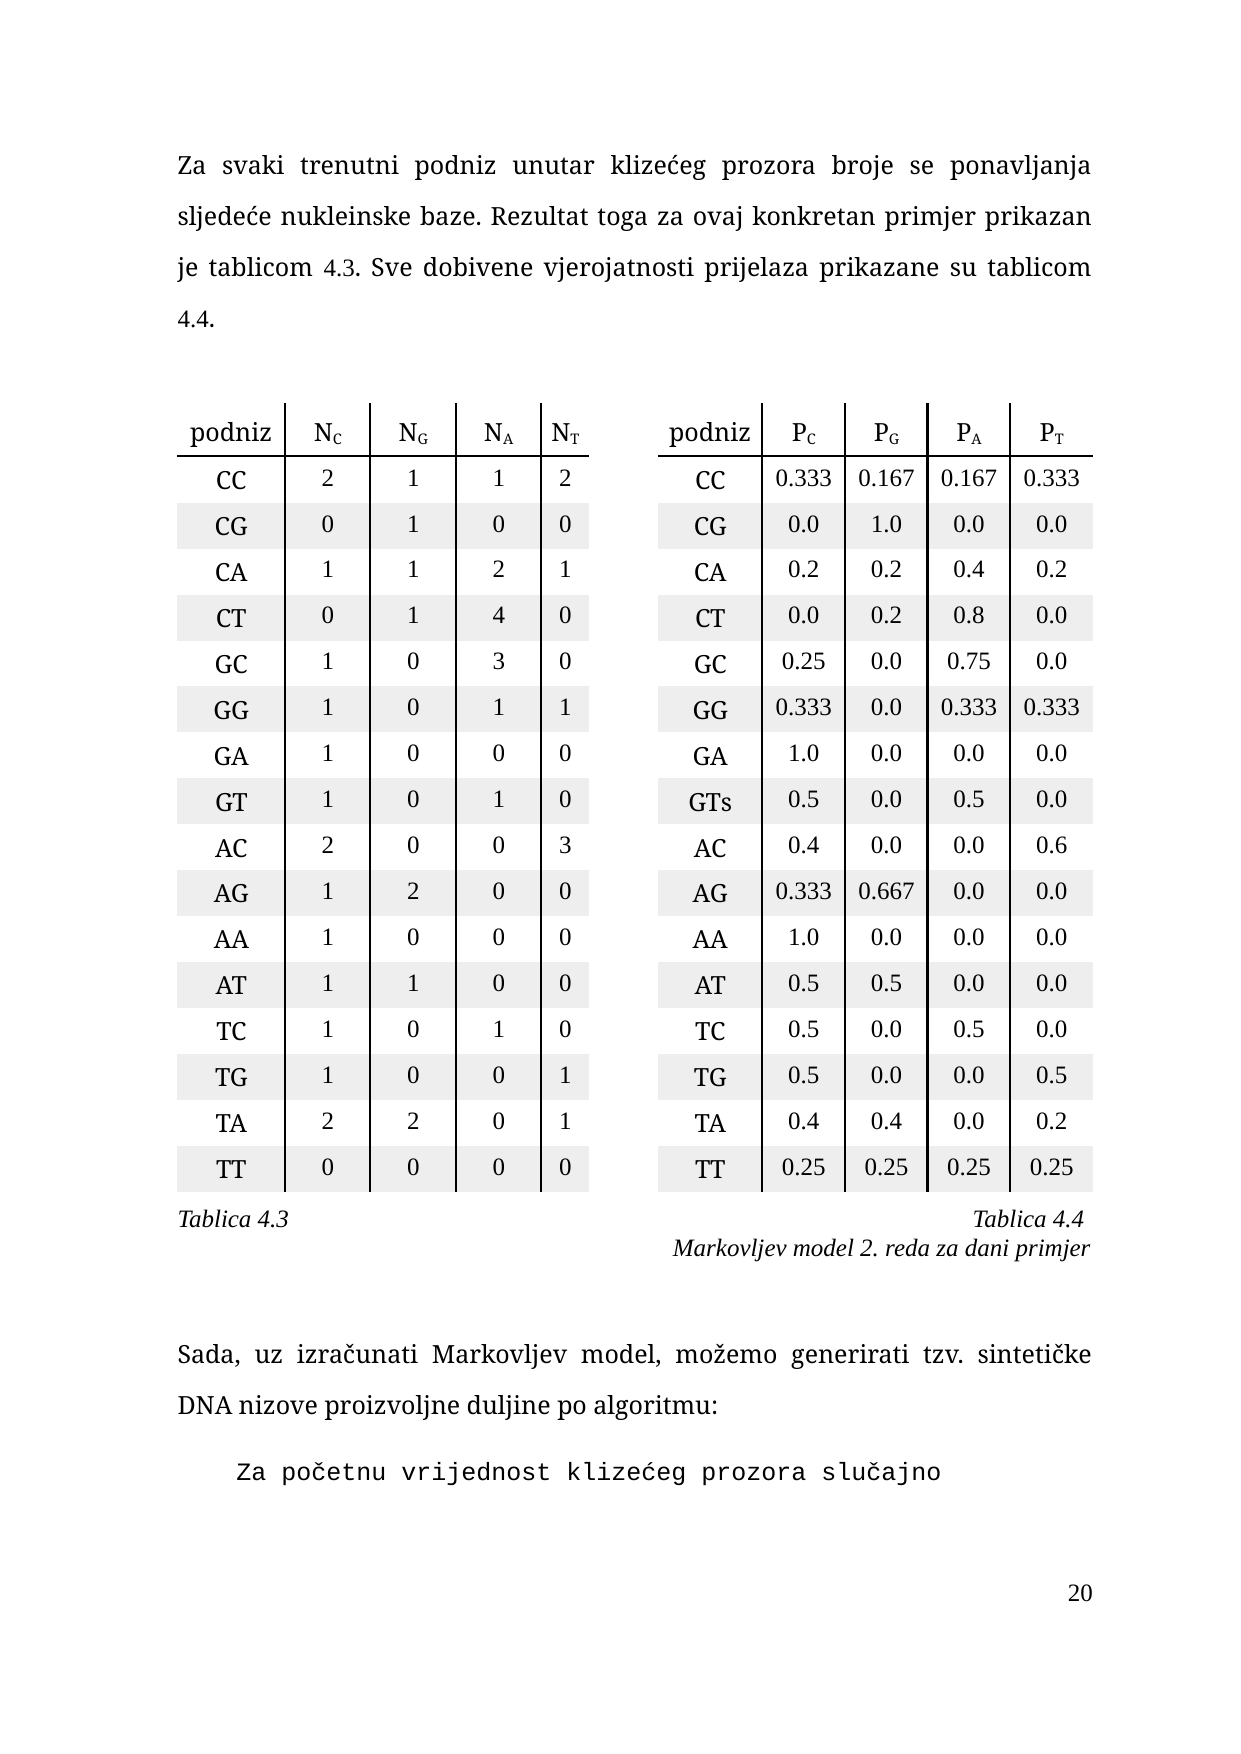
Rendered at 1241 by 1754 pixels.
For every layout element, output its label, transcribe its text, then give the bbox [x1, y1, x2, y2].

table_cell 0.0 [1011, 916, 1093, 962]
table_cell 0.167 [846, 457, 926, 503]
table_cell 0 [286, 595, 369, 641]
table_header NA [457, 403, 540, 455]
table_cell 0 [371, 733, 455, 778]
table_cell 0 [542, 1146, 589, 1192]
table_cell GT [177, 778, 284, 824]
table_cell 0.0 [846, 686, 926, 732]
table_cell 0 [542, 503, 589, 549]
table_cell 2 [286, 457, 369, 503]
table_cell 0.0 [929, 916, 1009, 962]
table_cell 0.4 [929, 549, 1009, 594]
table_cell 0.0 [846, 916, 926, 962]
table_cell 1.0 [763, 916, 844, 962]
table_cell 1 [286, 962, 369, 1008]
table_cell 0.167 [929, 457, 1009, 503]
table_cell AT [177, 962, 284, 1008]
table_cell CT [177, 595, 284, 641]
table_cell AC [658, 824, 761, 870]
table_cell 0 [457, 1146, 540, 1192]
table_header PC [763, 403, 844, 455]
table_cell 0.2 [763, 549, 844, 594]
table_cell AA [658, 916, 761, 962]
table_cell CG [658, 503, 761, 549]
table_cell AG [658, 870, 761, 916]
table_cell 2 [286, 1100, 369, 1146]
table_cell 0 [457, 503, 540, 549]
table_header podniz [658, 403, 761, 455]
table_cell 0.0 [929, 1100, 1009, 1146]
table_cell 0.0 [846, 641, 926, 686]
table_cell 0.5 [1011, 1054, 1093, 1100]
table_cell 1 [286, 916, 369, 962]
table_header NT [542, 403, 589, 455]
table_cell 0.0 [929, 962, 1009, 1008]
table_cell 0 [457, 1054, 540, 1100]
table_cell 0 [371, 778, 455, 824]
table_cell 0.0 [1011, 962, 1093, 1008]
table_cell 1 [286, 641, 369, 686]
table_cell 0.5 [929, 1008, 1009, 1054]
table_cell TG [658, 1054, 761, 1100]
table_cell CA [177, 549, 284, 594]
table_cell 0 [371, 1054, 455, 1100]
table_cell 0.0 [1011, 870, 1093, 916]
table_cell 0 [542, 733, 589, 778]
table_cell 0 [371, 824, 455, 870]
table_cell 0 [371, 686, 455, 732]
table_cell 0 [371, 641, 455, 686]
table_cell 3 [457, 641, 540, 686]
table_cell 0 [457, 962, 540, 1008]
table_cell 0 [457, 733, 540, 778]
table_cell 0.25 [763, 641, 844, 686]
table_cell 0.333 [763, 457, 844, 503]
table_cell 0.2 [1011, 1100, 1093, 1146]
text Markovljev model 2. reda za dani primjer [635, 1233, 1093, 1262]
table_cell 0 [457, 1100, 540, 1146]
table_cell 0.5 [929, 778, 1009, 824]
table_cell 0 [542, 1008, 589, 1054]
table_cell 0.5 [763, 962, 844, 1008]
table_cell 0 [457, 870, 540, 916]
table_cell 2 [371, 1100, 455, 1146]
table_cell CC [177, 457, 284, 503]
table_cell 0.4 [846, 1100, 926, 1146]
table_cell 1 [457, 778, 540, 824]
table_cell 0 [457, 824, 540, 870]
table_cell GC [177, 641, 284, 686]
table_cell 0.333 [763, 686, 844, 732]
table_cell 1 [542, 549, 589, 594]
table_cell 0.667 [846, 870, 926, 916]
table_cell 1 [286, 549, 369, 594]
table_cell 0.0 [929, 824, 1009, 870]
table_cell TC [658, 1008, 761, 1054]
table_cell 0.0 [1011, 778, 1093, 824]
table_cell 1 [286, 870, 369, 916]
table_cell 2 [457, 549, 540, 594]
table_cell CT [658, 595, 761, 641]
table_cell 2 [542, 457, 589, 503]
table_cell 0 [542, 595, 589, 641]
table_cell 0.333 [929, 686, 1009, 732]
table_cell 0 [542, 778, 589, 824]
table_cell GG [658, 686, 761, 732]
table_header PT [1011, 403, 1093, 455]
table_cell GA [177, 733, 284, 778]
table_cell 0.2 [846, 549, 926, 594]
table_cell 1 [371, 595, 455, 641]
table_cell GA [658, 733, 761, 778]
table_cell 0.0 [1011, 641, 1093, 686]
table_cell 1 [371, 549, 455, 594]
table_cell 1 [286, 686, 369, 732]
table_cell 0.0 [846, 1054, 926, 1100]
table_cell 0.0 [1011, 595, 1093, 641]
table_cell 0.4 [763, 824, 844, 870]
table_cell 1 [286, 1008, 369, 1054]
table_cell 1 [542, 1100, 589, 1146]
table_cell 4 [457, 595, 540, 641]
table_cell GTs [658, 778, 761, 824]
table_header Za početnu vrijednost klizećeg prozora slučajno [177, 1454, 1093, 1494]
table_cell CC [658, 457, 761, 503]
text Sada, uz izračunati Markovljev model, možemo generirati tzv. sintetičke DNA nizove proizvoljne duljine po algoritmu: [177, 1337, 1093, 1422]
table_cell 0.25 [929, 1146, 1009, 1192]
table_cell 0 [371, 1008, 455, 1054]
table_cell 0 [542, 916, 589, 962]
table_cell 0 [542, 641, 589, 686]
table_cell TT [177, 1146, 284, 1192]
table_header NG [371, 403, 455, 455]
table_cell CA [658, 549, 761, 594]
table_cell 0.2 [846, 595, 926, 641]
table_cell TC [177, 1008, 284, 1054]
table_cell 0.0 [1011, 733, 1093, 778]
table_cell 0.5 [763, 1008, 844, 1054]
table_cell TT [658, 1146, 761, 1192]
table_cell TA [177, 1100, 284, 1146]
table_cell 0.25 [846, 1146, 926, 1192]
table_cell 1 [371, 457, 455, 503]
text Tablica 4.3 [177, 1204, 635, 1233]
table_cell 0.0 [763, 503, 844, 549]
table_cell 0.0 [846, 1008, 926, 1054]
table_cell AC [177, 824, 284, 870]
table_cell TG [177, 1054, 284, 1100]
table_cell 0.0 [929, 503, 1009, 549]
table_cell 1 [371, 503, 455, 549]
text Tablica 4.4 [635, 1204, 1093, 1233]
table_cell 0.0 [1011, 503, 1093, 549]
table_cell 1 [542, 1054, 589, 1100]
table_cell 0.75 [929, 641, 1009, 686]
table_cell 0.0 [1011, 1008, 1093, 1054]
table_cell 0 [286, 503, 369, 549]
table_header PA [929, 403, 1009, 455]
table_cell 2 [371, 870, 455, 916]
table_cell 0.0 [929, 870, 1009, 916]
table_cell 0.0 [846, 733, 926, 778]
table_cell 0.333 [763, 870, 844, 916]
table_cell AG [177, 870, 284, 916]
table_cell 1 [286, 1054, 369, 1100]
table_cell 0 [457, 916, 540, 962]
table_cell TA [658, 1100, 761, 1146]
table_cell 0 [542, 870, 589, 916]
text Za svaki trenutni podniz unutar klizećeg prozora broje se ponavljanja sljedeće nukleinske baze. Rezultat toga za ovaj konkretan primjer prikazan je tablicom 4.3. Sve dobivene vjerojatnosti prijelaza prikazane su tablicom 4.4. [177, 148, 1093, 335]
table_cell 2 [286, 824, 369, 870]
table_cell 0.0 [763, 595, 844, 641]
table_cell 0.5 [846, 962, 926, 1008]
table_cell 0.5 [763, 778, 844, 824]
table_cell 1 [286, 778, 369, 824]
table_cell 0.25 [1011, 1146, 1093, 1192]
table_cell 0.6 [1011, 824, 1093, 870]
table_cell 0.333 [1011, 457, 1093, 503]
table_cell GC [658, 641, 761, 686]
table_cell 0.0 [929, 733, 1009, 778]
table_cell 0 [542, 962, 589, 1008]
table_cell 0.0 [929, 1054, 1009, 1100]
table_cell 1 [286, 733, 369, 778]
table_header podniz [177, 403, 284, 455]
table_cell 0.2 [1011, 549, 1093, 594]
table_cell 1 [457, 1008, 540, 1054]
table_cell 0.0 [846, 824, 926, 870]
table_header NC [286, 403, 369, 455]
table_cell 0 [286, 1146, 369, 1192]
table_cell 0.25 [763, 1146, 844, 1192]
table_cell 0.8 [929, 595, 1009, 641]
table_cell 0.0 [846, 778, 926, 824]
table_cell 1.0 [763, 733, 844, 778]
table_cell 0.333 [1011, 686, 1093, 732]
table_cell 1 [371, 962, 455, 1008]
table_cell 0 [371, 916, 455, 962]
table_cell AT [658, 962, 761, 1008]
table_cell GG [177, 686, 284, 732]
table_cell 1.0 [846, 503, 926, 549]
table_cell 0.4 [763, 1100, 844, 1146]
table_cell AA [177, 916, 284, 962]
table_cell 0 [371, 1146, 455, 1192]
table_cell 1 [457, 457, 540, 503]
table_cell 1 [542, 686, 589, 732]
table_cell 3 [542, 824, 589, 870]
table_cell CG [177, 503, 284, 549]
table_header PG [846, 403, 926, 455]
table_cell 0.5 [763, 1054, 844, 1100]
table_cell 1 [457, 686, 540, 732]
